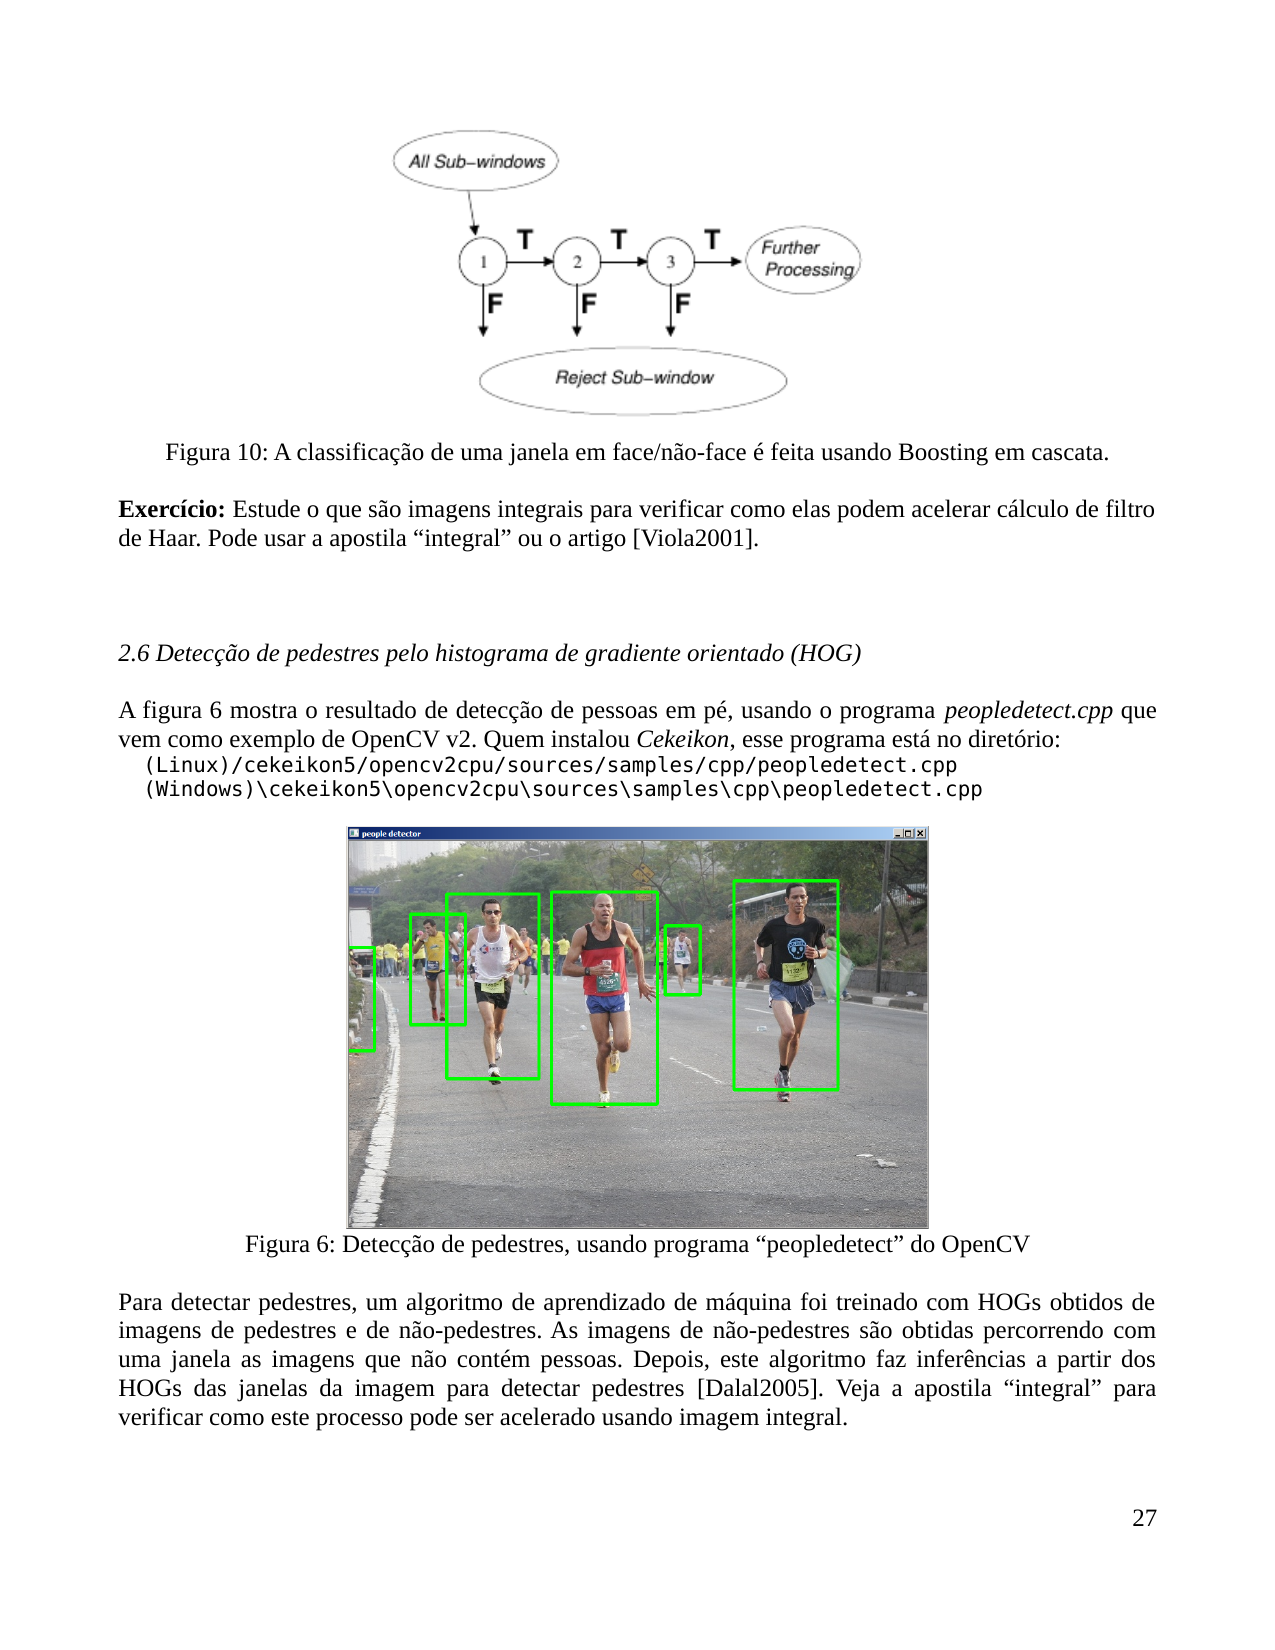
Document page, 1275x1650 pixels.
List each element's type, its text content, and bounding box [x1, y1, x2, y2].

text (Linux)/cekeikon5/opencv2cpu/sources/samples/cpp/peopledetect.cpp [118, 753, 1157, 777]
text (Windows)\cekeikon5\opencv2cpu\sources\samples\cpp\peopledetect.cpp [118, 777, 1157, 802]
text Para detectar pedestres, um algoritmo de aprendizado de máquina foi treinado com HOGs obtidos de imagens de pedestres e de não-pedestres. As imagens de não-pedestres são obtidas percorrendo com uma janela as imagens que não contém pessoas. Depois, este algoritmo faz inferências a partir dos HOGs das janelas da imagem para detectar pedestres [Dalal2005]. Veja a apostila “integral” para verificar como este processo pode ser acelerado usando imagem integral. [118, 1287, 1157, 1430]
text Exercício: Estude o que são imagens integrais para verificar como elas podem acelerar cálculo de filtro de Haar. Pode usar a apostila “integral” ou o artigo [Viola2001]. [118, 494, 1157, 552]
picture [353, 118, 922, 437]
text Figura 6: Detecção de pedestres, usando programa “peopledetect” do OpenCV [118, 1229, 1157, 1258]
text A figura 6 mostra o resultado de detecção de pessoas em pé, usando o programa peopledetect.cpp que vem como exemplo de OpenCV v2. Quem instalou Cekeikon, esse programa está no diretório: [118, 696, 1157, 753]
text 2.6 Detecção de pedestres pelo histograma de gradiente orientado (HOG) [118, 638, 1157, 667]
text Figura 10: A classificação de uma janela em face/não-face é feita usando Boosting em cascata. [118, 437, 1157, 466]
